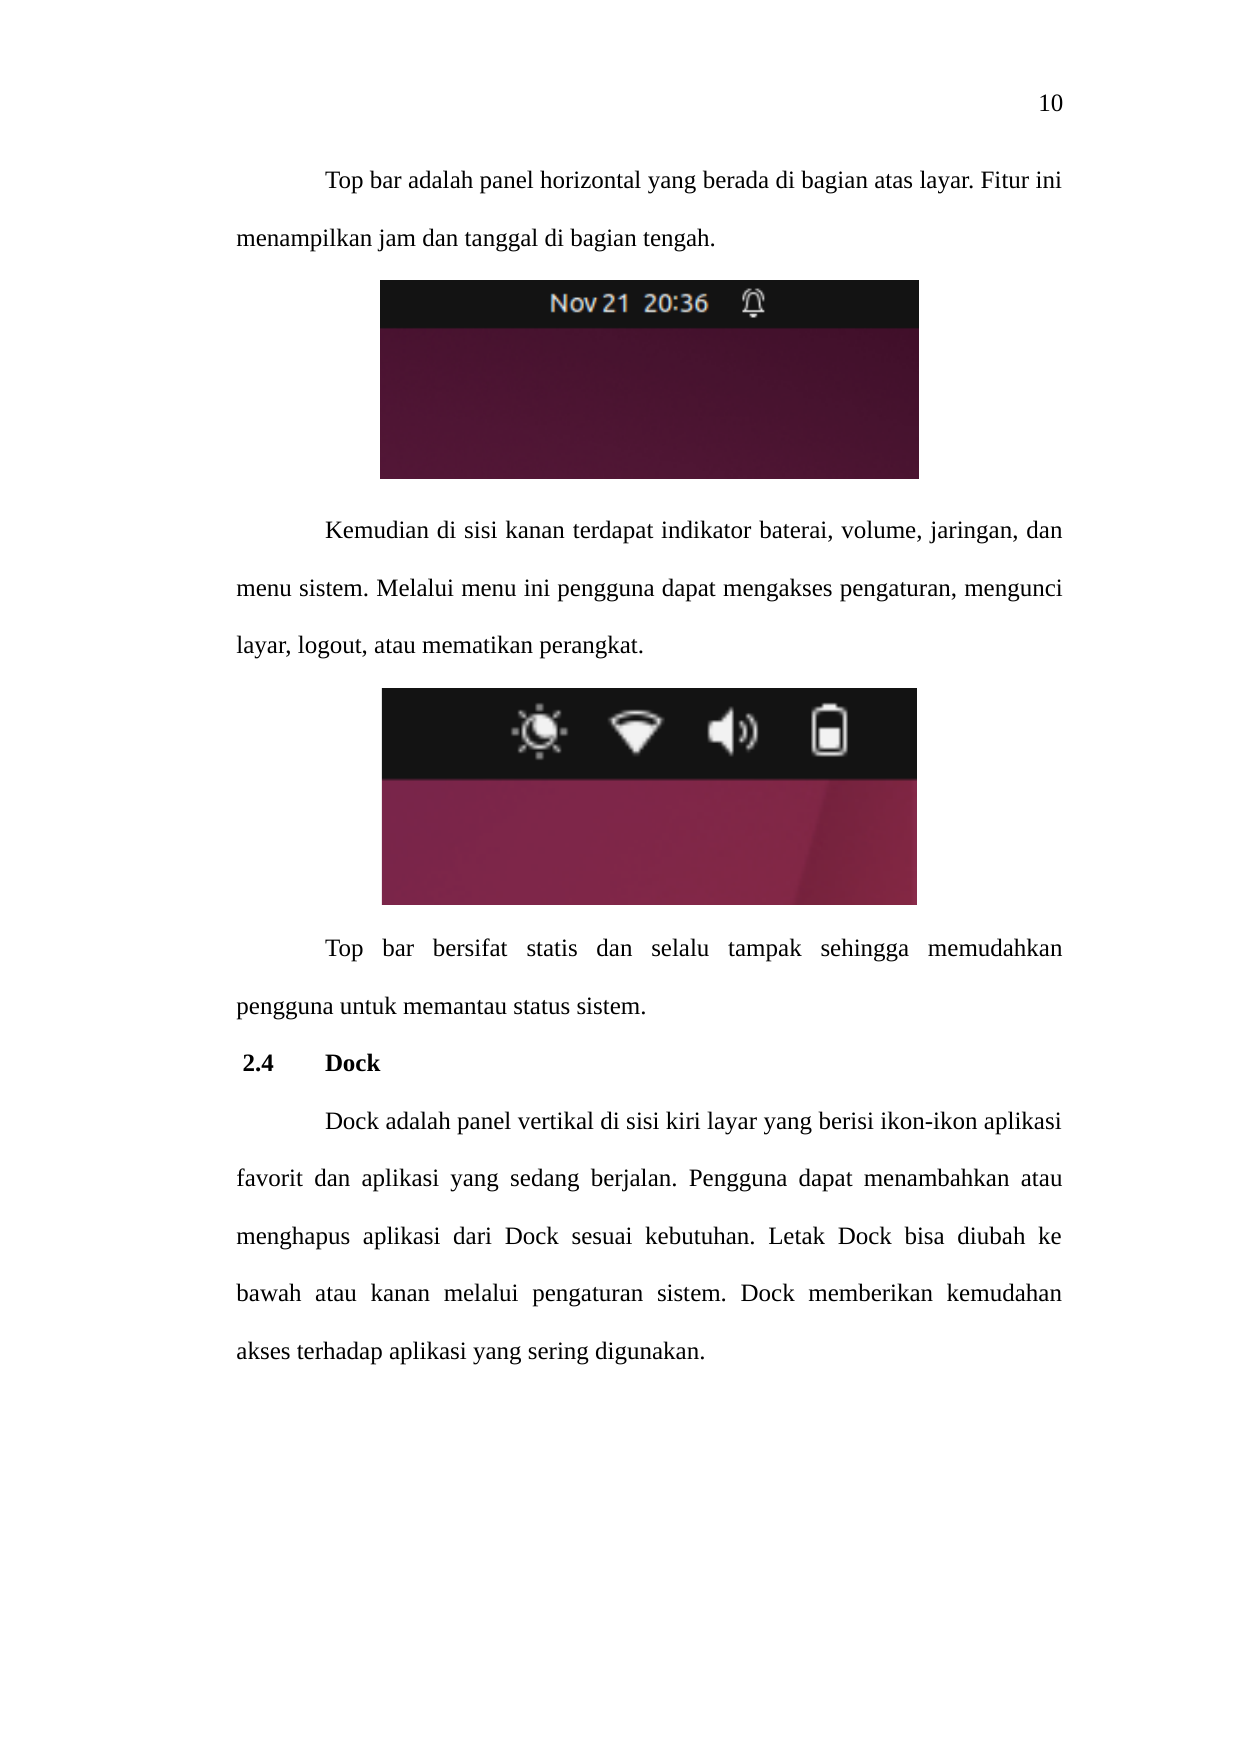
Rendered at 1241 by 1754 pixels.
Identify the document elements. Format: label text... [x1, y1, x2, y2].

subtitle Dock [236, 1048, 1063, 1077]
text Kemudian di sisi kanan terdapat indikator baterai, volume, jaringan, dan menu sistem. Melalui menu ini pengguna dapat mengakses pengaturan, mengunci layar, logout, atau mematikan perangkat. [236, 516, 1063, 659]
text Top bar bersifat statis dan selalu tampak sehingga memudahkan pengguna untuk memantau status sistem. [236, 933, 1063, 1019]
text Dock adalah panel vertikal di sisi kiri layar yang berisi ikon-ikon aplikasi favorit dan aplikasi yang sedang berjalan. Pengguna dapat menambahkan atau menghapus aplikasi dari Dock sesuai kebutuhan. Letak Dock bisa diubah ke bawah atau kanan melalui pengaturan sistem. Dock memberikan kemudahan akses terhadap aplikasi yang sering digunakan. [236, 1106, 1063, 1364]
text Top bar adalah panel horizontal yang berada di bagian atas layar. Fitur ini menampilkan jam dan tanggal di bagian tengah. [236, 165, 1063, 252]
